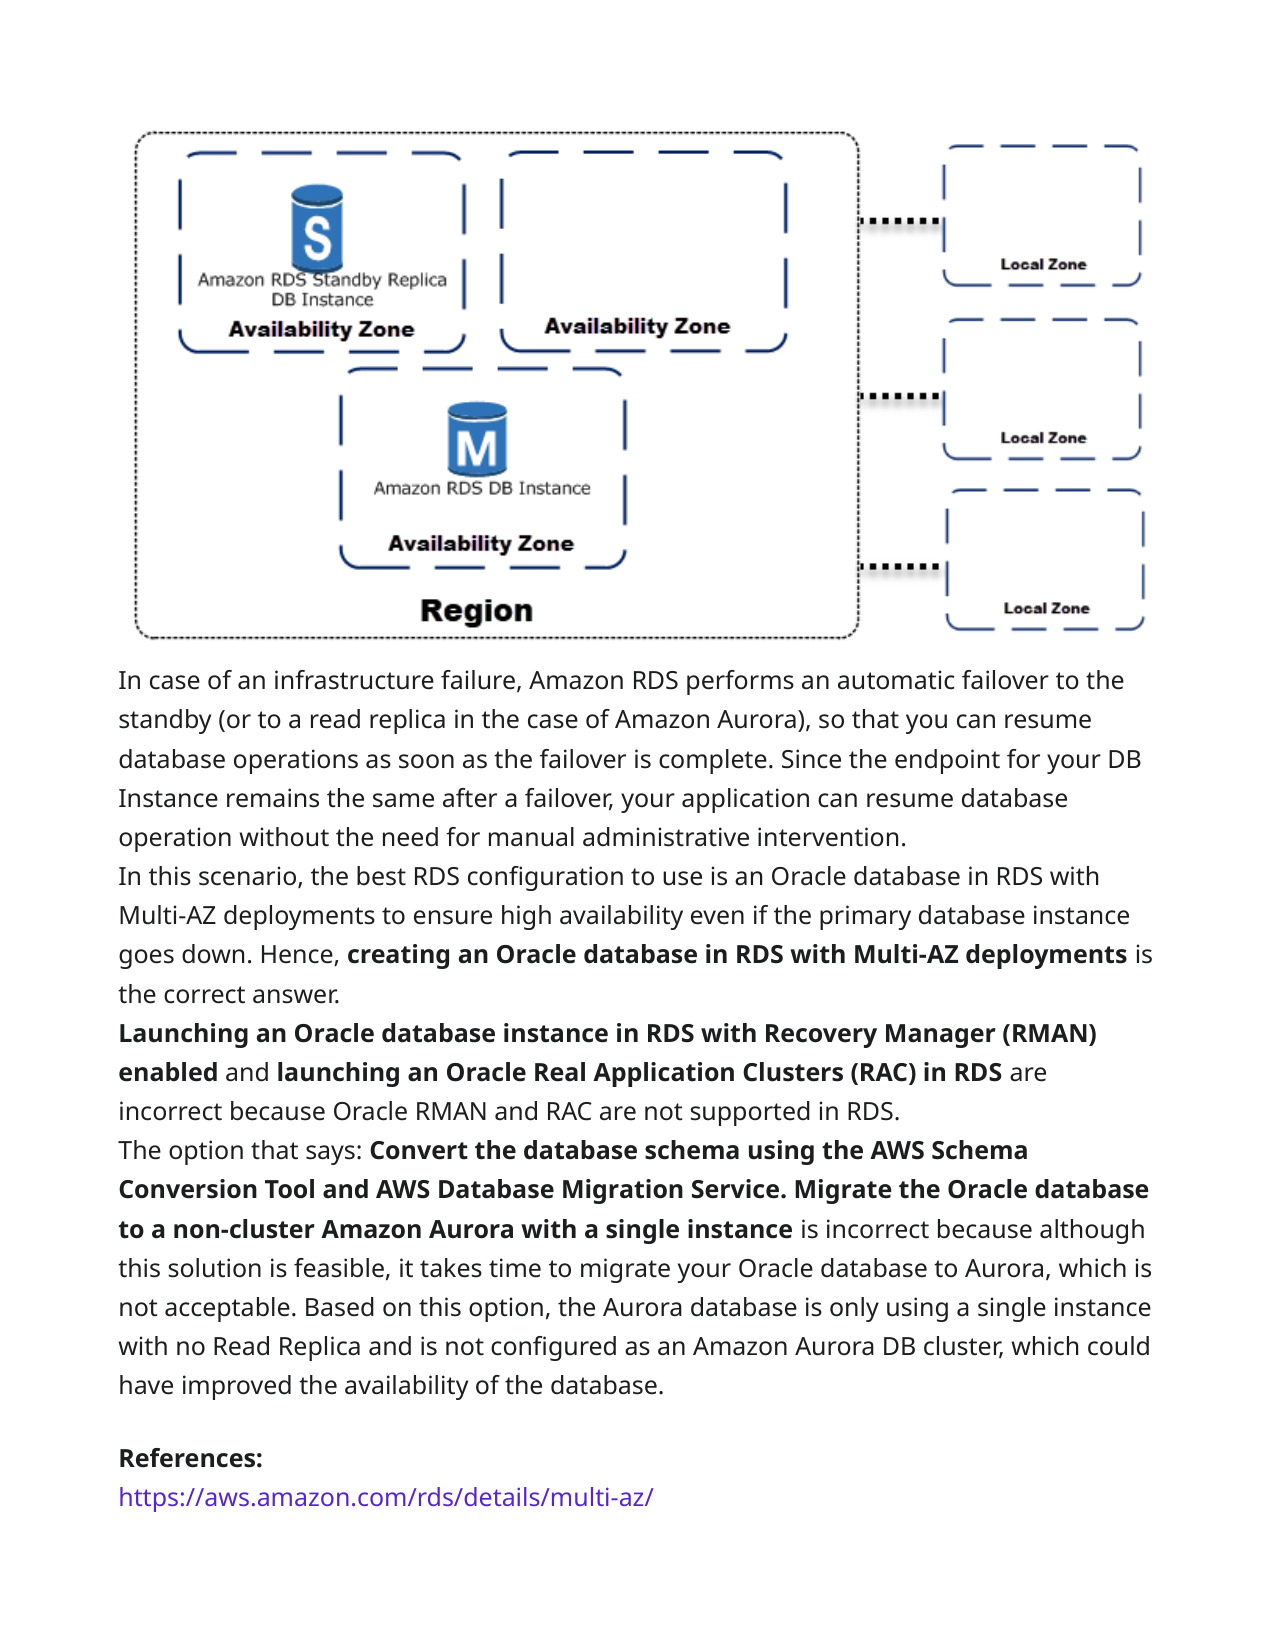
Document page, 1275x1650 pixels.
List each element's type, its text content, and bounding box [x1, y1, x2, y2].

text In case of an infrastructure failure, Amazon RDS performs an automatic failover to the standby (or to a read replica in the case of Amazon Aurora), so that you can resume database operations as soon as the failover is complete. Since the endpoint for your DB Instance remains the same after a failover, your application can resume database operation without the need for manual administrative intervention. [118, 663, 1157, 854]
text In this scenario, the best RDS configuration to use is an Oracle database in RDS with Multi-AZ deployments to ensure high availability even if the primary database instance goes down. Hence, creating an Oracle database in RDS with Multi-AZ deployments is the correct answer. [118, 859, 1157, 1010]
text https://aws.amazon.com/rds/details/multi-az/ [118, 1479, 1157, 1513]
text Launching an Oracle database instance in RDS with Recovery Manager (RMAN) enabled and launching an Oracle Real Application Clusters (RAC) in RDS are incorrect because Oracle RMAN and RAC are not supported in RDS. [118, 1016, 1157, 1128]
picture [118, 118, 1197, 659]
text References: [118, 1440, 1157, 1474]
text The option that says: Convert the database schema using the AWS Schema Conversion Tool and AWS Database Migration Service. Migrate the Oracle database to a non-cluster Amazon Aurora with a single instance is incorrect because although this solution is feasible, it takes time to migrate your Oracle database to Aurora, which is not acceptable. Based on this option, the Aurora database is only using a single instance with no Read Replica and is not configured as an Amazon Aurora DB cluster, which could have improved the availability of the database. [118, 1133, 1157, 1402]
